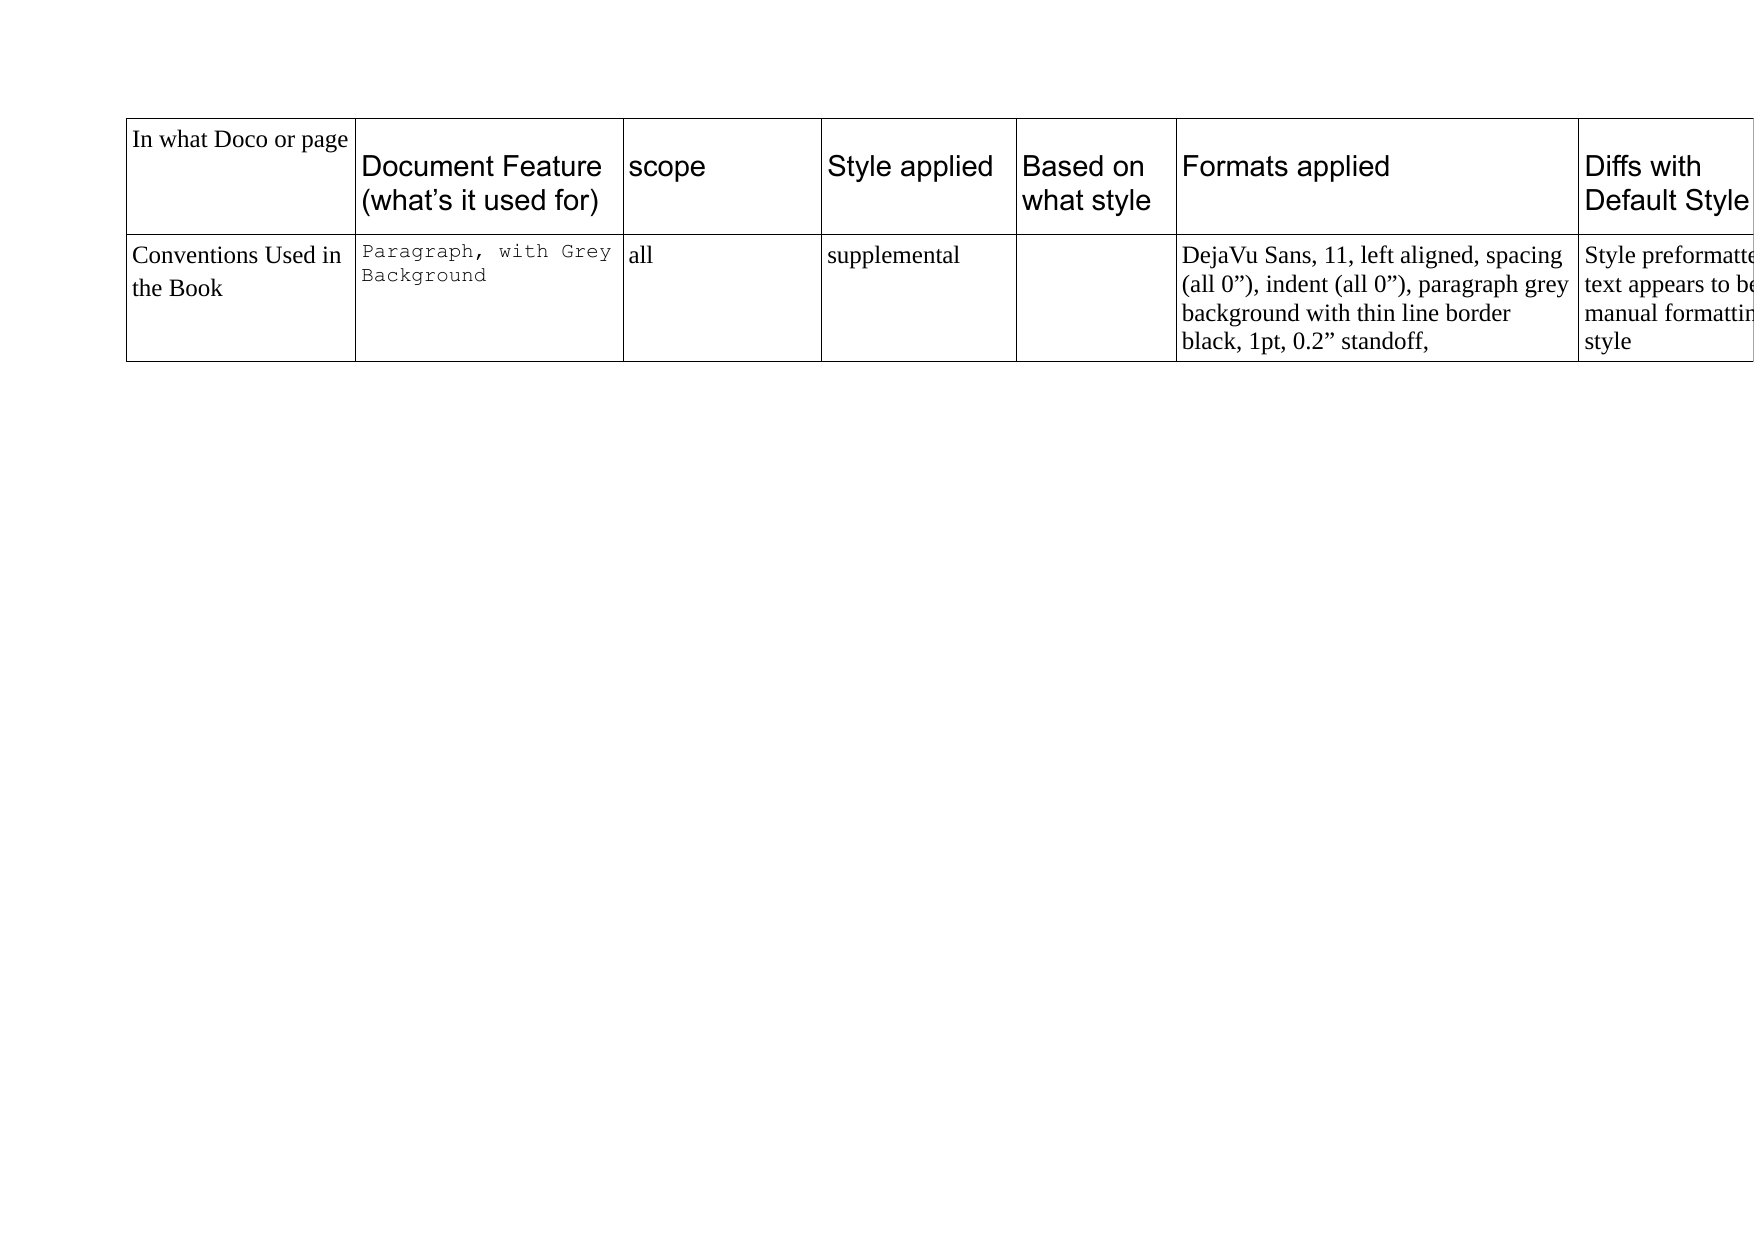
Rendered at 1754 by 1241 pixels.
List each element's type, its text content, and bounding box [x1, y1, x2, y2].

table_header scope [624, 119, 821, 234]
table_cell Style preformatted text appears to be a manual formatting style [1579, 235, 1753, 361]
table_header Document Feature (what’s it used for) [356, 119, 623, 234]
table_header Formats applied [1177, 119, 1578, 234]
table_cell Paragraph, with Grey Background [356, 235, 623, 361]
table_header Diffs with Default Style [1579, 119, 1753, 234]
table_cell supplemental [822, 235, 1016, 361]
table_cell Conventions Used in the Book [127, 235, 355, 361]
table_header Based on what style [1017, 119, 1176, 234]
table_cell all [624, 235, 821, 361]
table_header In what Doco or page [127, 119, 355, 234]
table_cell [1017, 235, 1176, 361]
table_header Style applied [822, 119, 1016, 234]
table_cell DejaVu Sans, 11, left aligned, spacing (all 0”), indent (all 0”), paragraph grey background with thin line border black, 1pt, 0.2” standoff, [1177, 235, 1578, 361]
